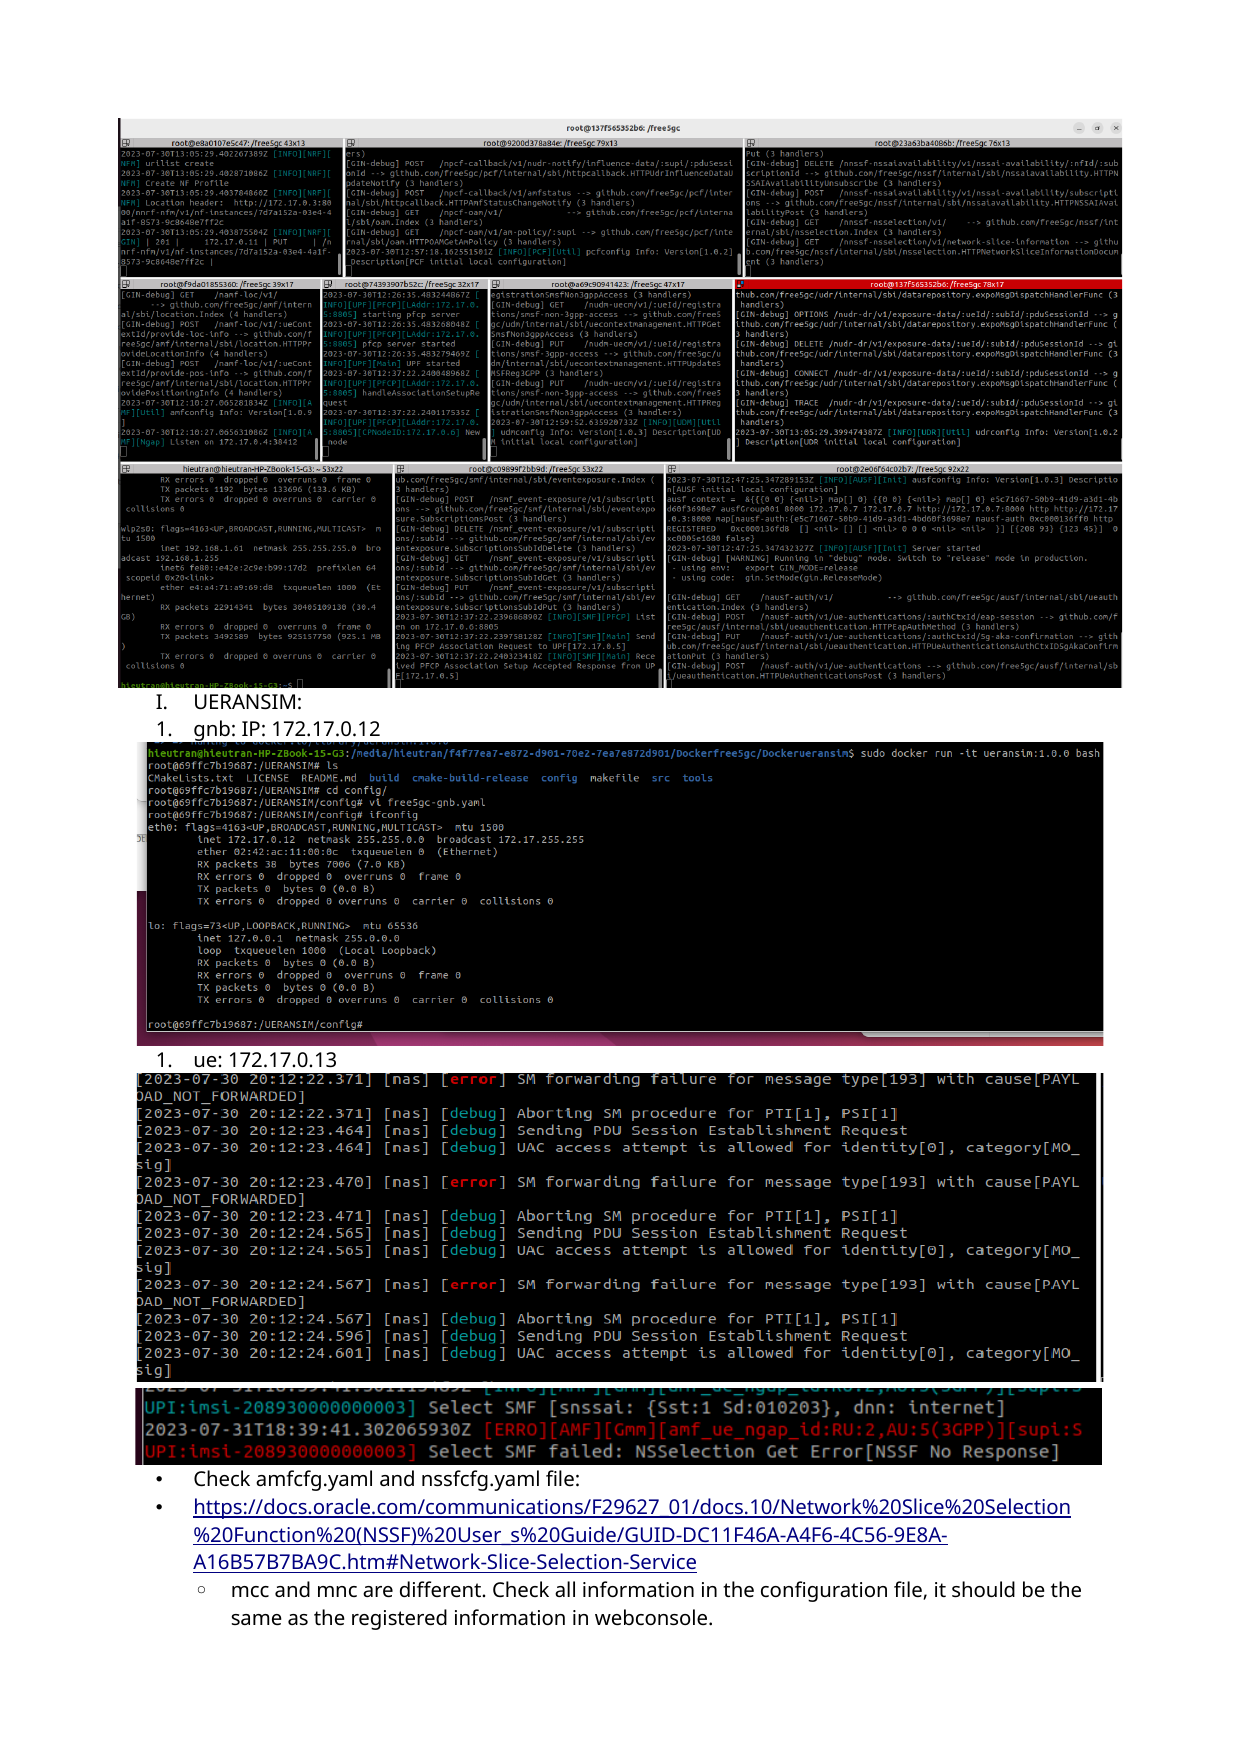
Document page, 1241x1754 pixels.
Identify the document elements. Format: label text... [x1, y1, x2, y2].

list mcc and mnc are different. Check all information in the configuration file, it should be the same as the registered information in webconsole. [193, 1576, 1122, 1631]
list Check amfcfg.yaml and nssfcfg.yaml file: [156, 1073, 1122, 1493]
list ue: 172.17.0.13 [156, 743, 1122, 1073]
picture [136, 1073, 1104, 1382]
list gnb: IP: 172.17.0.12 [156, 715, 1122, 743]
list https://docs.oracle.com/communications/F29627_01/docs.10/Network%20Slice%20Selection%20Function%20(NSSF)%20User_s%20Guide/GUID-DC11F46A-A4F6-4C56-9E8A-A16B57B7BA9C.htm#Network-Slice-Selection-Service [156, 1493, 1122, 1576]
picture [136, 742, 1104, 1046]
list UERANSIM: [156, 688, 1122, 715]
picture [135, 1388, 1102, 1465]
picture [118, 118, 1123, 688]
